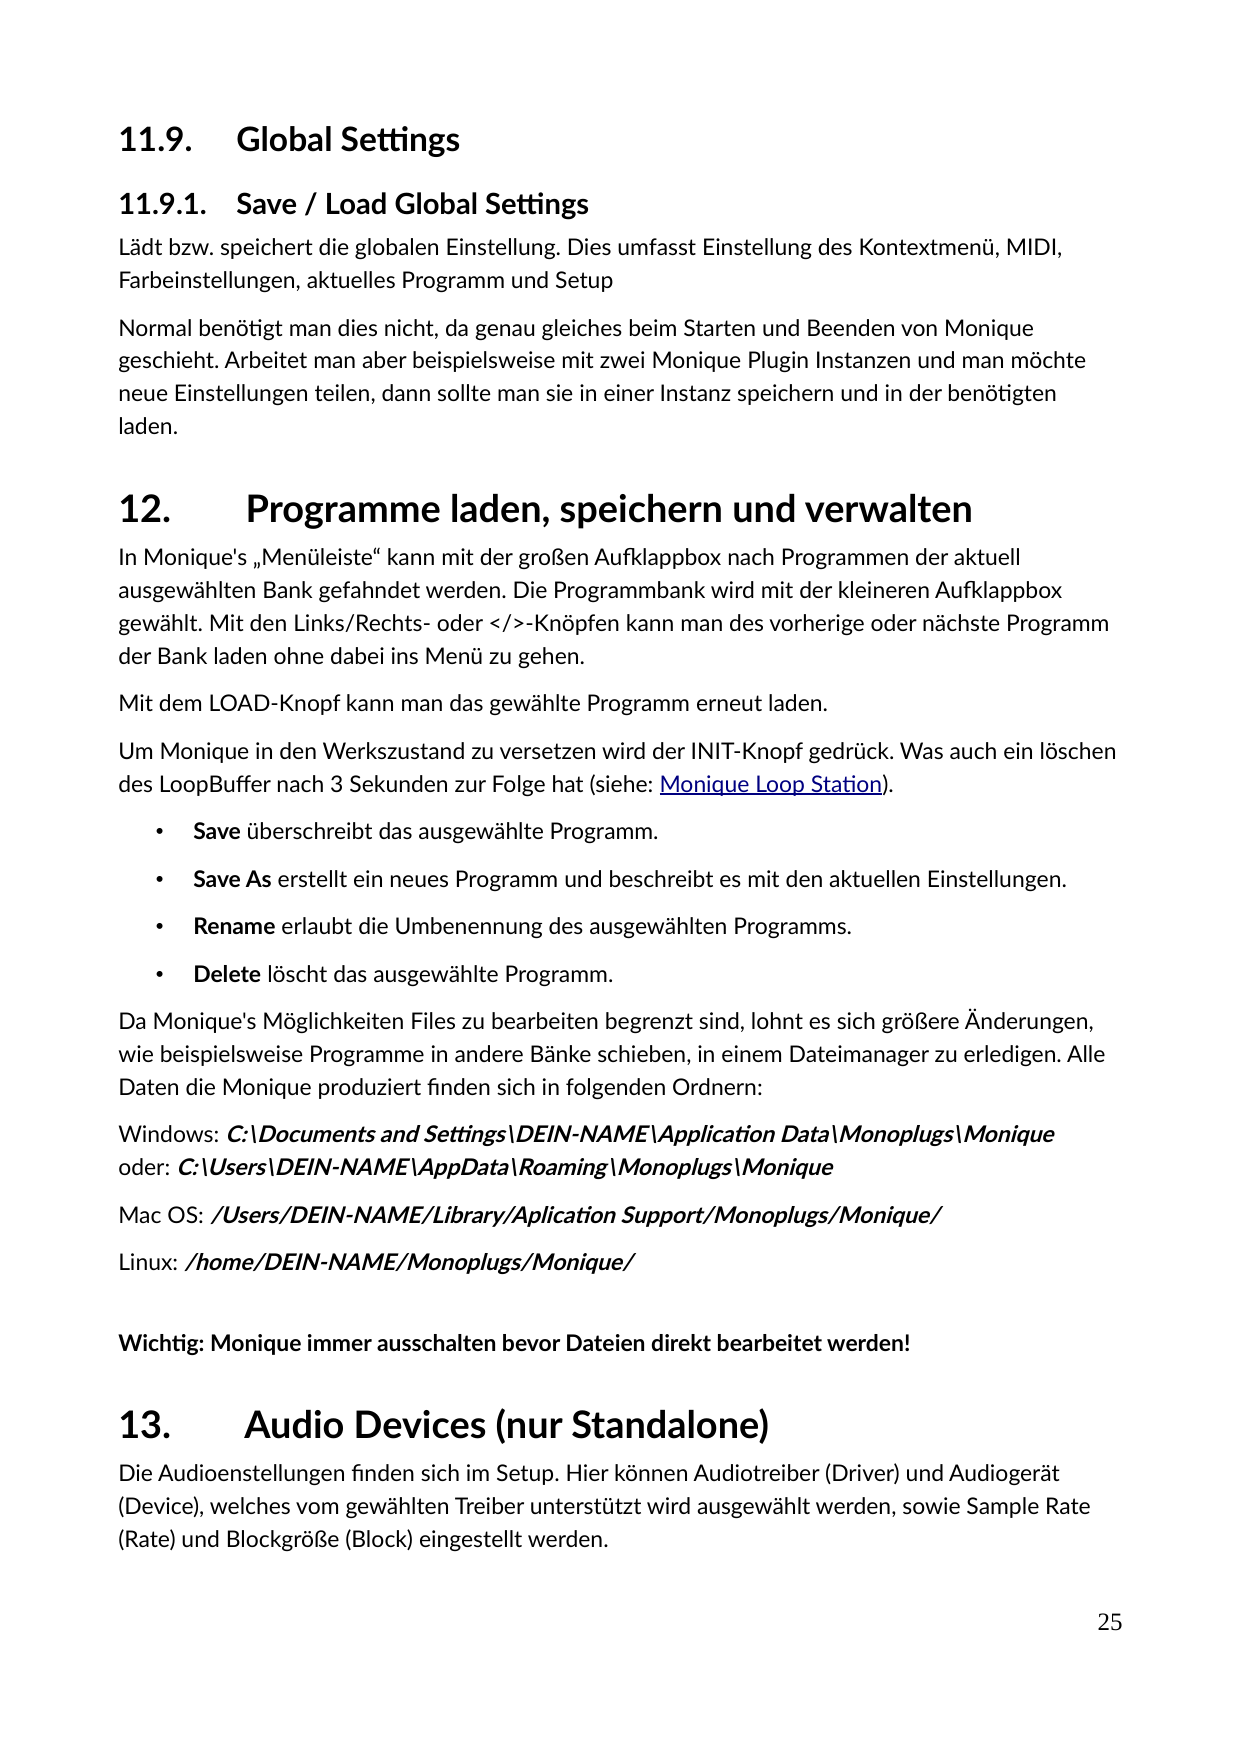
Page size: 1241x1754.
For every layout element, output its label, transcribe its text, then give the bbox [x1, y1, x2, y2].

text Linux: /home/DEIN-NAME/Monoplugs/Monique/ [118, 1248, 1122, 1276]
text Mac OS: /Users/DEIN-NAME/Library/Aplication Support/Monoplugs/Monique/ [118, 1201, 1122, 1228]
text Mit dem LOAD-Knopf kann man das gewählte Programm erneut laden. [118, 689, 1122, 716]
subtitle Global Settings [118, 118, 1122, 158]
subtitle Programme laden, speichern und verwalten [118, 485, 1122, 530]
text Die Audioenstellungen finden sich im Setup. Hier können Audiotreiber (Driver) und Audiogerät (Device), welches vom gewählten Treiber unterstützt wird ausgewählt werden, sowie Sample Rate (Rate) und Blockgröße (Block) eingestellt werden. [118, 1459, 1122, 1552]
list Delete löscht das ausgewählte Programm. [156, 959, 1122, 987]
subtitle Save / Load Global Settings [118, 186, 1122, 221]
text Wichtig: Monique immer ausschalten bevor Dateien direkt bearbeitet werden! [118, 1296, 1122, 1356]
list Rename erlaubt die Umbenennung des ausgewählten Programms. [156, 912, 1122, 939]
text Da Monique's Möglichkeiten Files zu bearbeiten begrenzt sind, lohnt es sich größere Änderungen, wie beispielsweise Programme in andere Bänke schieben, in einem Dateimanager zu erledigen. Alle Daten die Monique produziert finden sich in folgenden Ordnern: [118, 1007, 1122, 1100]
list Save As erstellt ein neues Programm und beschreibt es mit den aktuellen Einstellungen. [156, 864, 1122, 892]
text Windows: C:\Documents and Settings\DEIN-NAME\Application Data\Monoplugs\Monique oder: C:\Users\DEIN-NAME\AppData\Roaming\Monoplugs\Monique [118, 1120, 1122, 1181]
text Um Monique in den Werkszustand zu versetzen wird der INIT-Knopf gedrück. Was auch ein löschen des LoopBuffer nach 3 Sekunden zur Folge hat (siehe: Monique Loop Station). [118, 736, 1122, 797]
subtitle Audio Devices (nur Standalone) [118, 1401, 1122, 1447]
list Save überschreibt das ausgewählte Programm. [156, 817, 1122, 844]
text Lädt bzw. speichert die globalen Einstellung. Dies umfasst Einstellung des Kontextmenü, MIDI, Farbeinstellungen, aktuelles Programm und Setup [118, 233, 1122, 293]
text In Monique's „Menüleiste“ kann mit der großen Aufklappbox nach Programmen der aktuell ausgewählten Bank gefahndet werden. Die Programmbank wird mit der kleineren Aufklappbox gewählt. Mit den Links/Rechts- oder </>-Knöpfen kann man des vorherige oder nächste Programm der Bank laden ohne dabei ins Menü zu gehen. [118, 543, 1122, 669]
text Normal benötigt man dies nicht, da genau gleiches beim Starten und Beenden von Monique geschieht. Arbeitet man aber beispielsweise mit zwei Monique Plugin Instanzen und man möchte neue Einstellungen teilen, dann sollte man sie in einer Instanz speichern und in der benötigten laden. [118, 313, 1122, 440]
